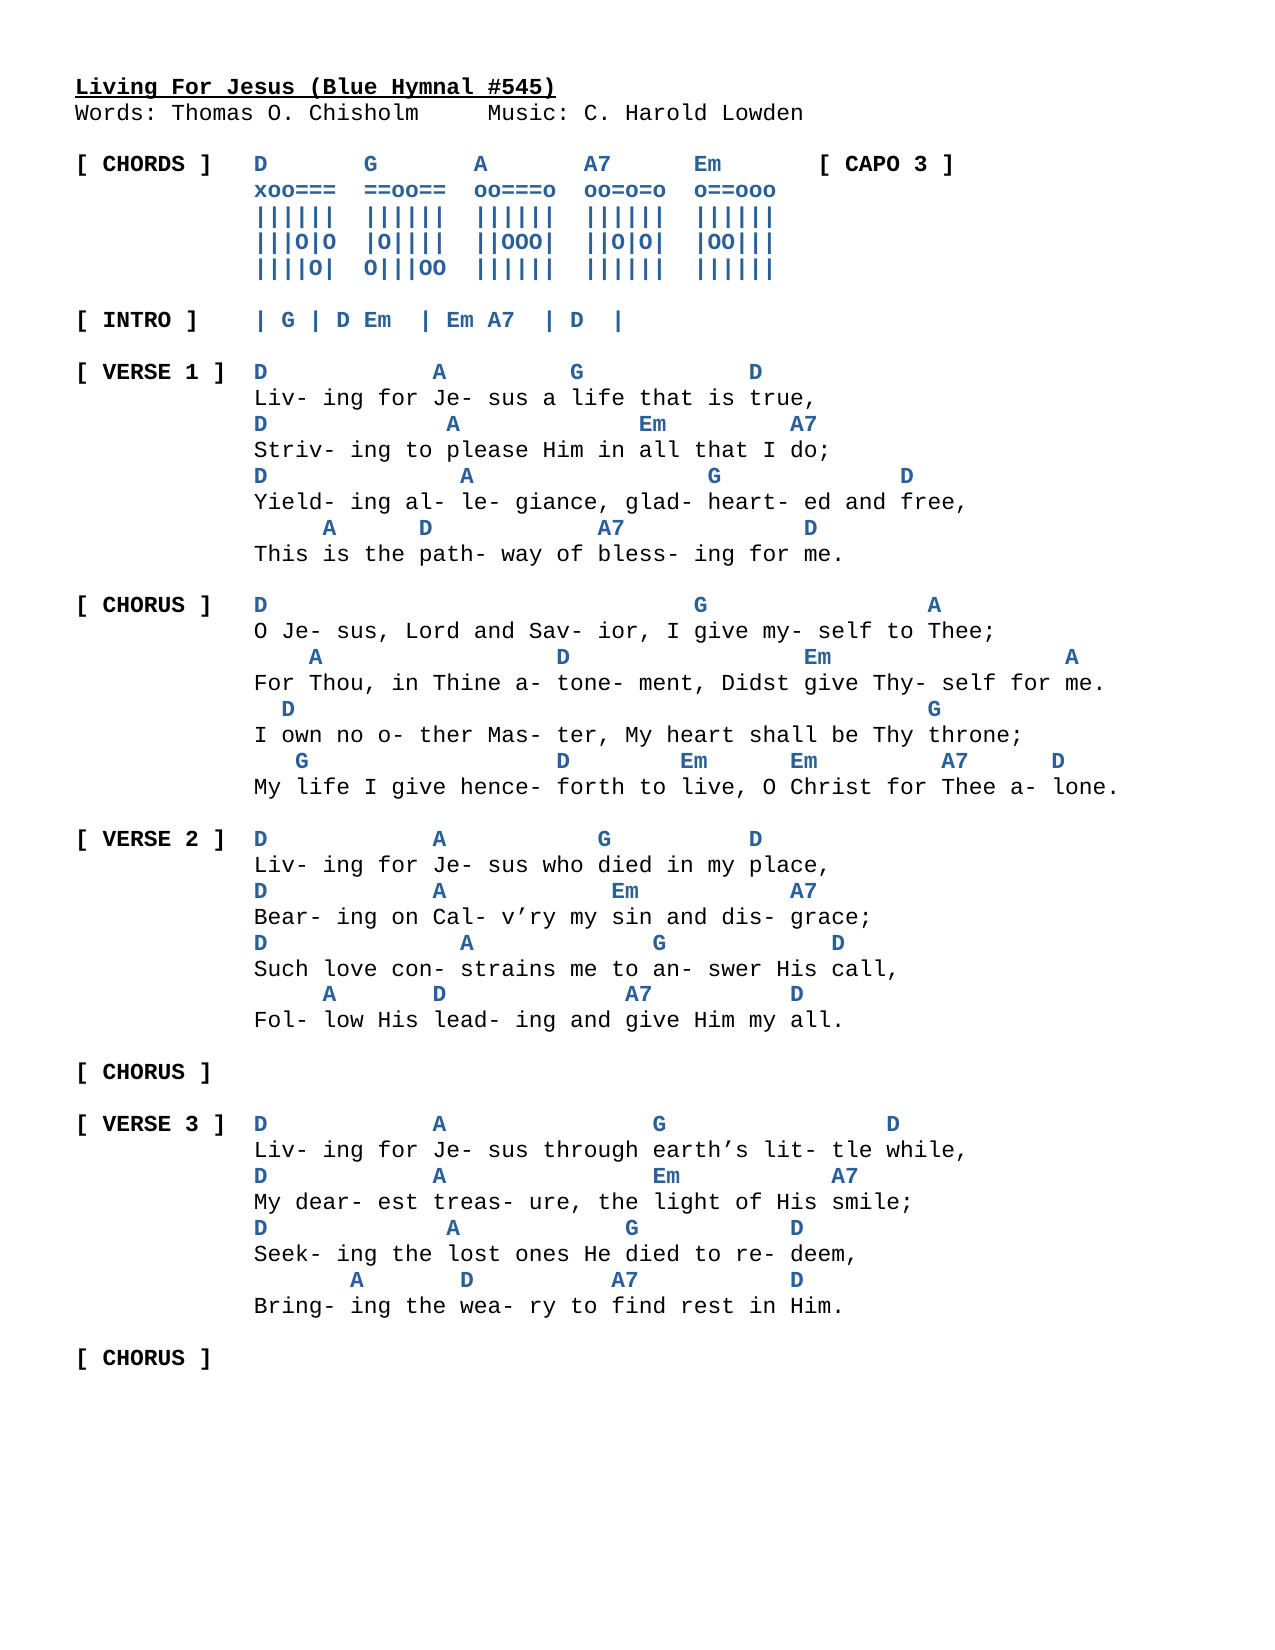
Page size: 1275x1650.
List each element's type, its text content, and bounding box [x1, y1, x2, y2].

text Living For Jesus (Blue Hymnal #545) [75, 75, 1200, 101]
text A D A7 D [75, 1268, 1200, 1294]
text [ CHORDS ] D G A A7 Em [ CAPO 3 ] [75, 153, 1200, 179]
text Bring- ing the wea- ry to find rest in Him. [75, 1294, 1200, 1320]
text [ CHORUS ] D G A [75, 594, 1200, 620]
text [ CHORUS ] [75, 1061, 1200, 1087]
text Such love con- strains me to an- swer His call, [75, 957, 1200, 983]
text Bear- ing on Cal- v’ry my sin and dis- grace; [75, 905, 1200, 931]
text Liv- ing for Je- sus through earth’s lit- tle while, [75, 1138, 1200, 1164]
text My life I give hence- forth to live, O Christ for Thee a- lone. [75, 775, 1200, 801]
text For Thou, in Thine a- tone- ment, Didst give Thy- self for me. [75, 672, 1200, 697]
text D G [75, 697, 1200, 723]
text D A Em A7 [75, 412, 1200, 438]
text D A G D [75, 931, 1200, 957]
text Striv- ing to please Him in all that I do; [75, 438, 1200, 464]
text [ CHORUS ] [75, 1346, 1200, 1372]
text Seek- ing the lost ones He died to re- deem, [75, 1242, 1200, 1268]
text D A Em A7 [75, 1164, 1200, 1190]
text D A G D [75, 1216, 1200, 1242]
text D A G D [75, 464, 1200, 490]
text [ VERSE 2 ] D A G D [75, 827, 1200, 853]
text My dear- est treas- ure, the light of His smile; [75, 1190, 1200, 1216]
text D A Em A7 [75, 879, 1200, 905]
text Fol- low His lead- ing and give Him my all. [75, 1009, 1200, 1035]
text |||O|O |O|||| ||OOO| ||O|O| |OO||| [75, 231, 1200, 257]
text A D A7 D [75, 983, 1200, 1009]
text O Je- sus, Lord and Sav- ior, I give my- self to Thee; [75, 620, 1200, 646]
text |||||| |||||| |||||| |||||| |||||| [75, 205, 1200, 231]
text I own no o- ther Mas- ter, My heart shall be Thy throne; [75, 723, 1200, 749]
text [ VERSE 3 ] D A G D [75, 1112, 1200, 1138]
text A D Em A [75, 646, 1200, 672]
text This is the path- way of bless- ing for me. [75, 542, 1200, 568]
text Liv- ing for Je- sus a life that is true, [75, 386, 1200, 412]
text G D Em Em A7 D [75, 749, 1200, 775]
text A D A7 D [75, 516, 1200, 542]
text Words: Thomas O. Chisholm Music: C. Harold Lowden [75, 101, 1200, 127]
text Liv- ing for Je- sus who died in my place, [75, 853, 1200, 879]
text Yield- ing al- le- giance, glad- heart- ed and free, [75, 490, 1200, 516]
text [ VERSE 1 ] D A G D [75, 360, 1200, 386]
text ||||O| O|||OO |||||| |||||| |||||| [75, 257, 1200, 282]
text [ INTRO ] | G | D Em | Em A7 | D | [75, 308, 1200, 334]
text xoo=== ==oo== oo===o oo=o=o o==ooo [75, 179, 1200, 205]
